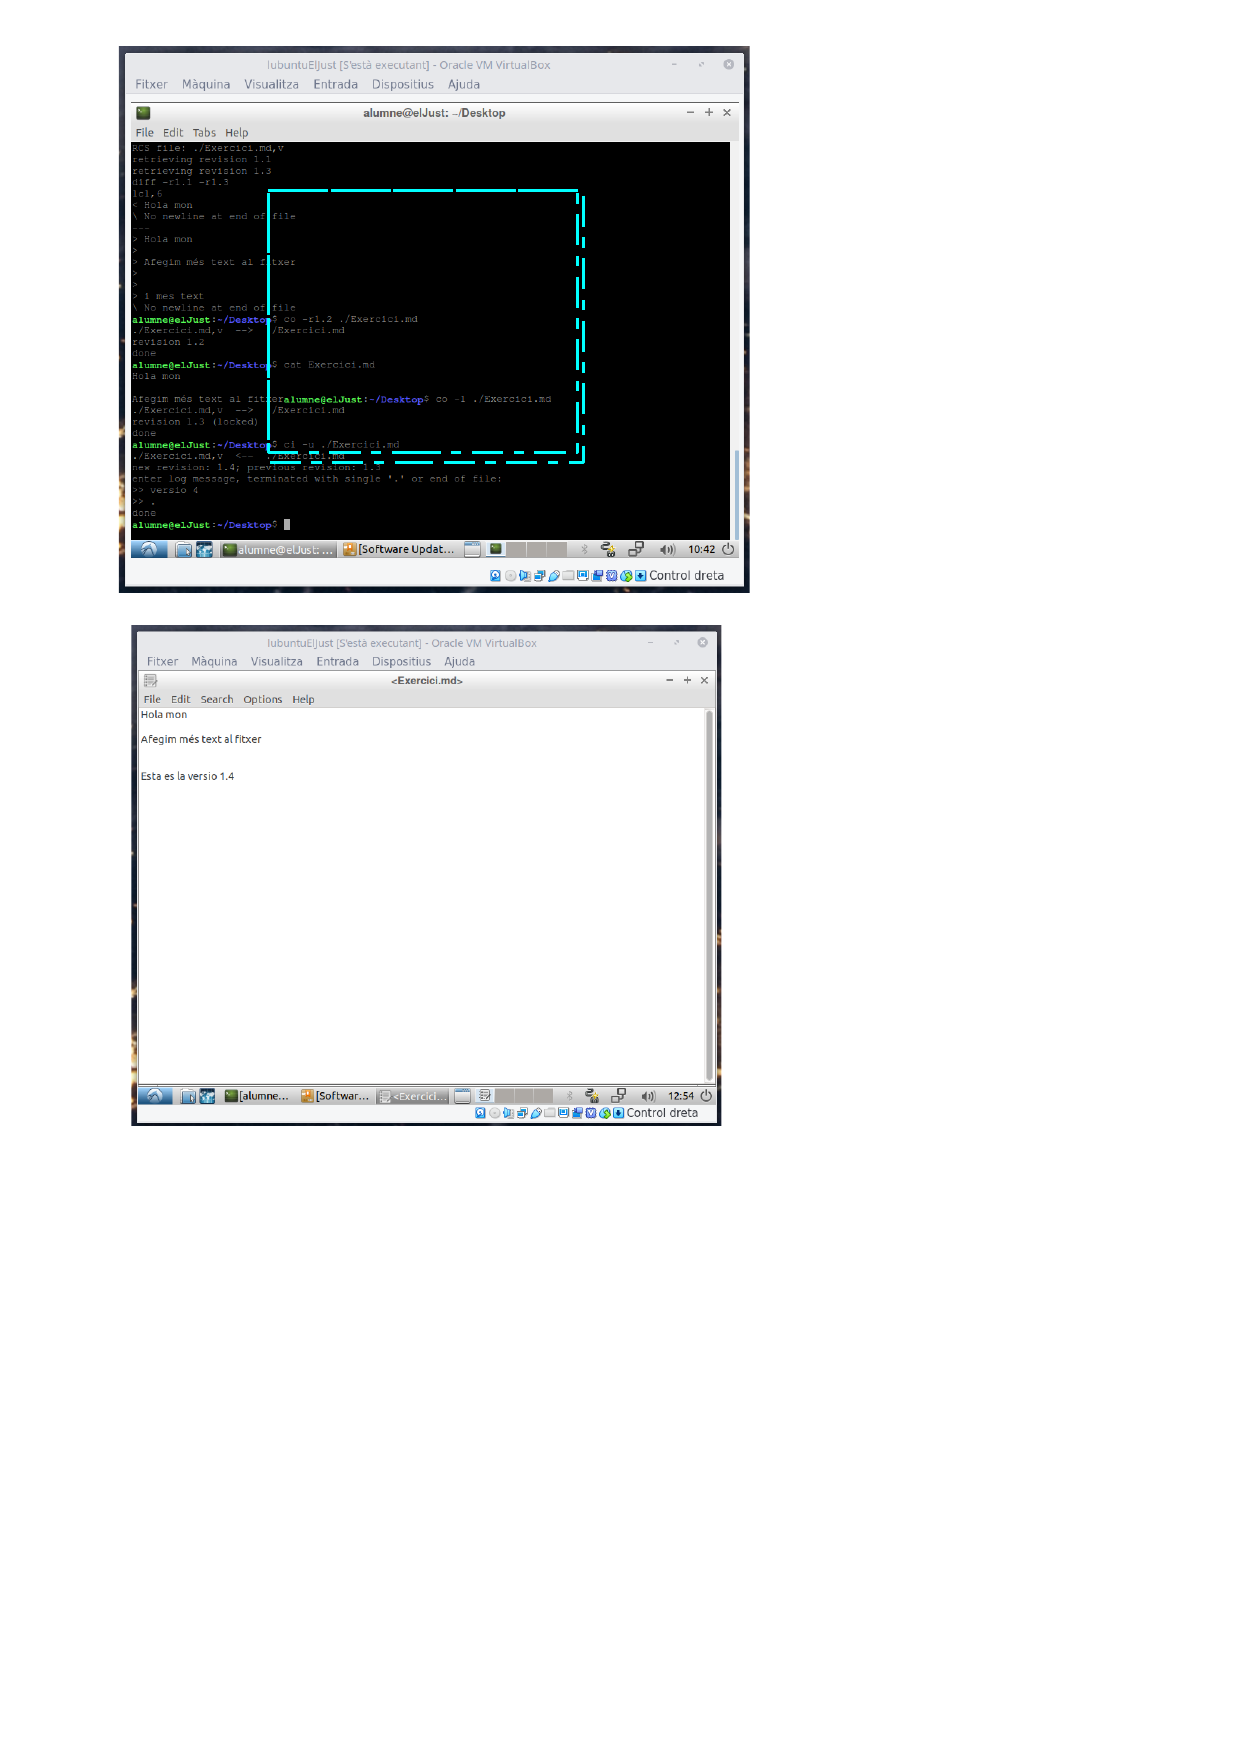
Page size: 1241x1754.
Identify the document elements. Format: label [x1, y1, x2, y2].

picture [118, 46, 311, 278]
picture [131, 625, 309, 826]
